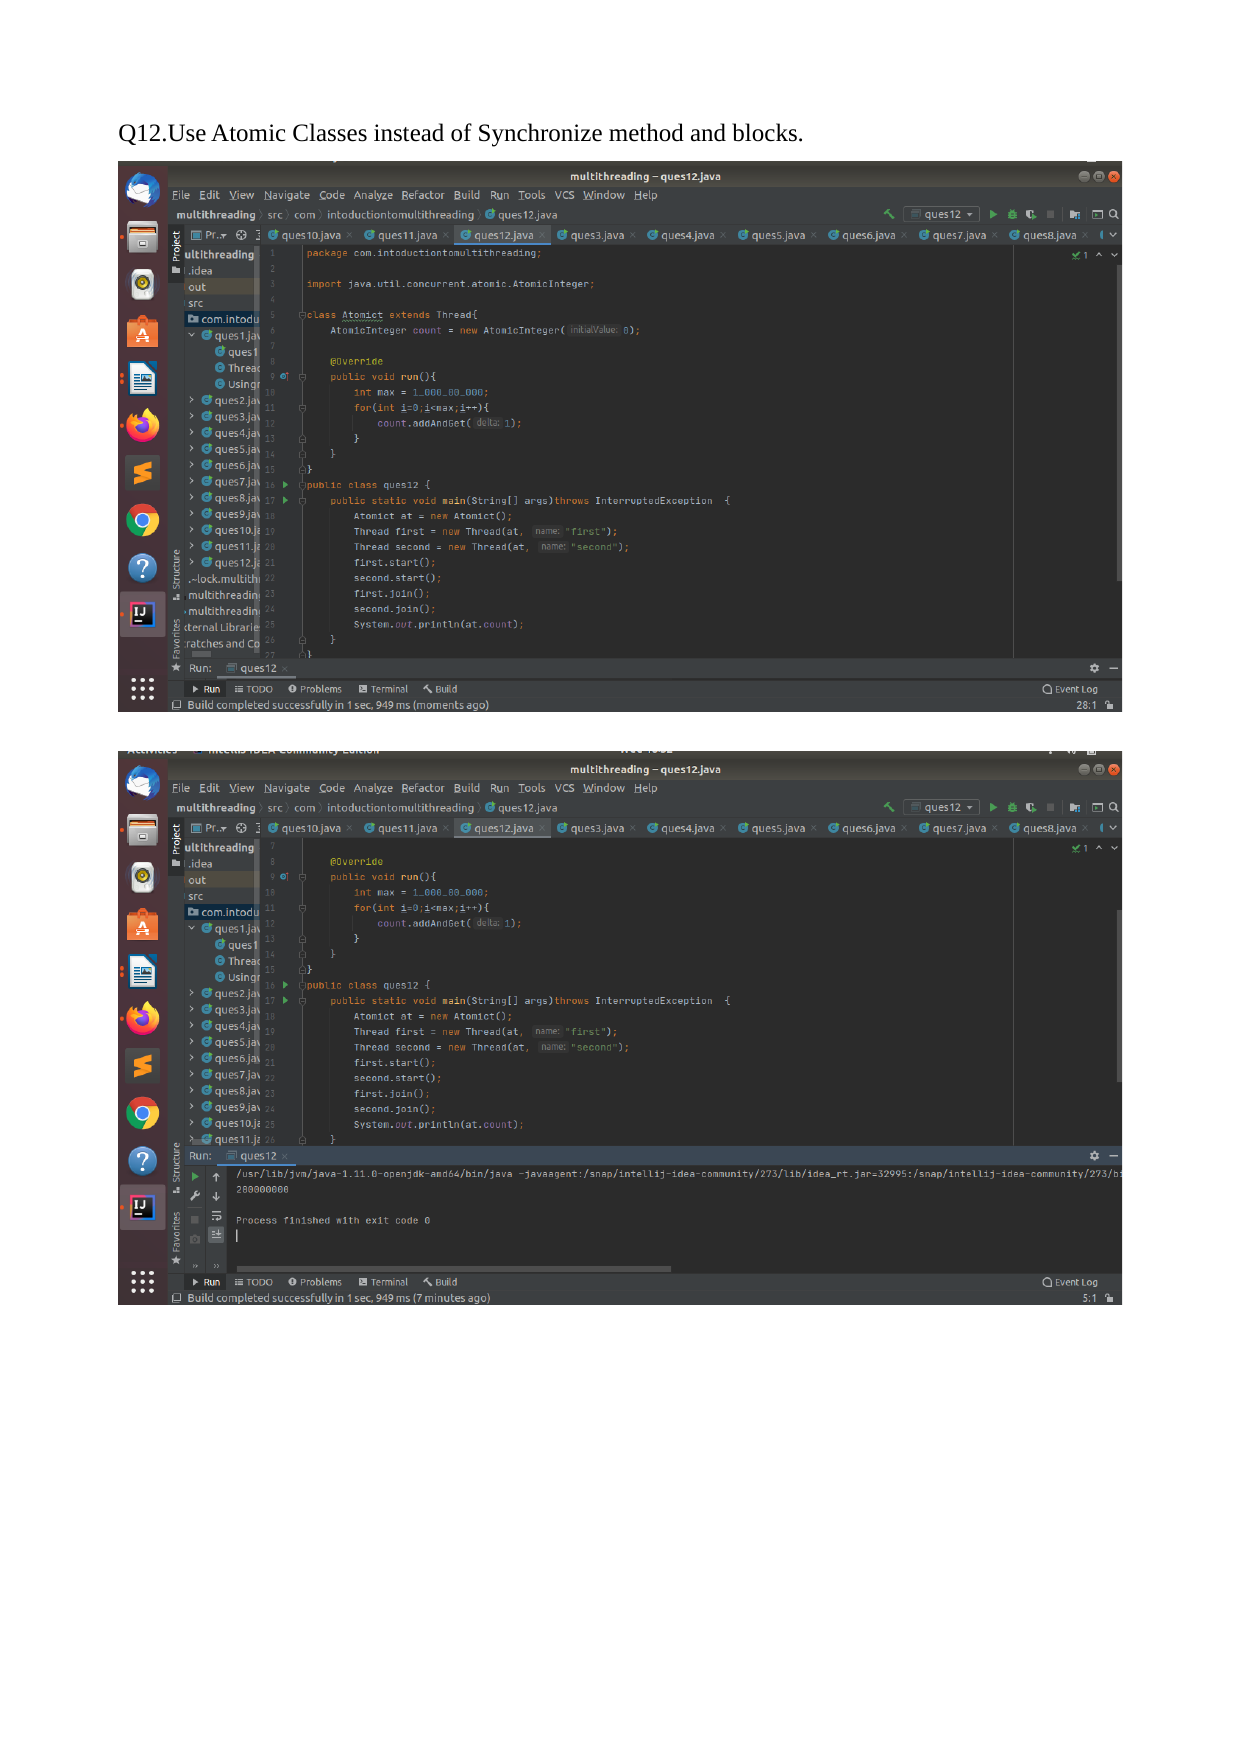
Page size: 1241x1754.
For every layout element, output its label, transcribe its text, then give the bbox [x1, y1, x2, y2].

picture [118, 751, 1123, 1305]
picture [118, 161, 1123, 712]
text Q12.Use Atomic Classes instead of Synchronize method and blocks. [118, 118, 1122, 147]
